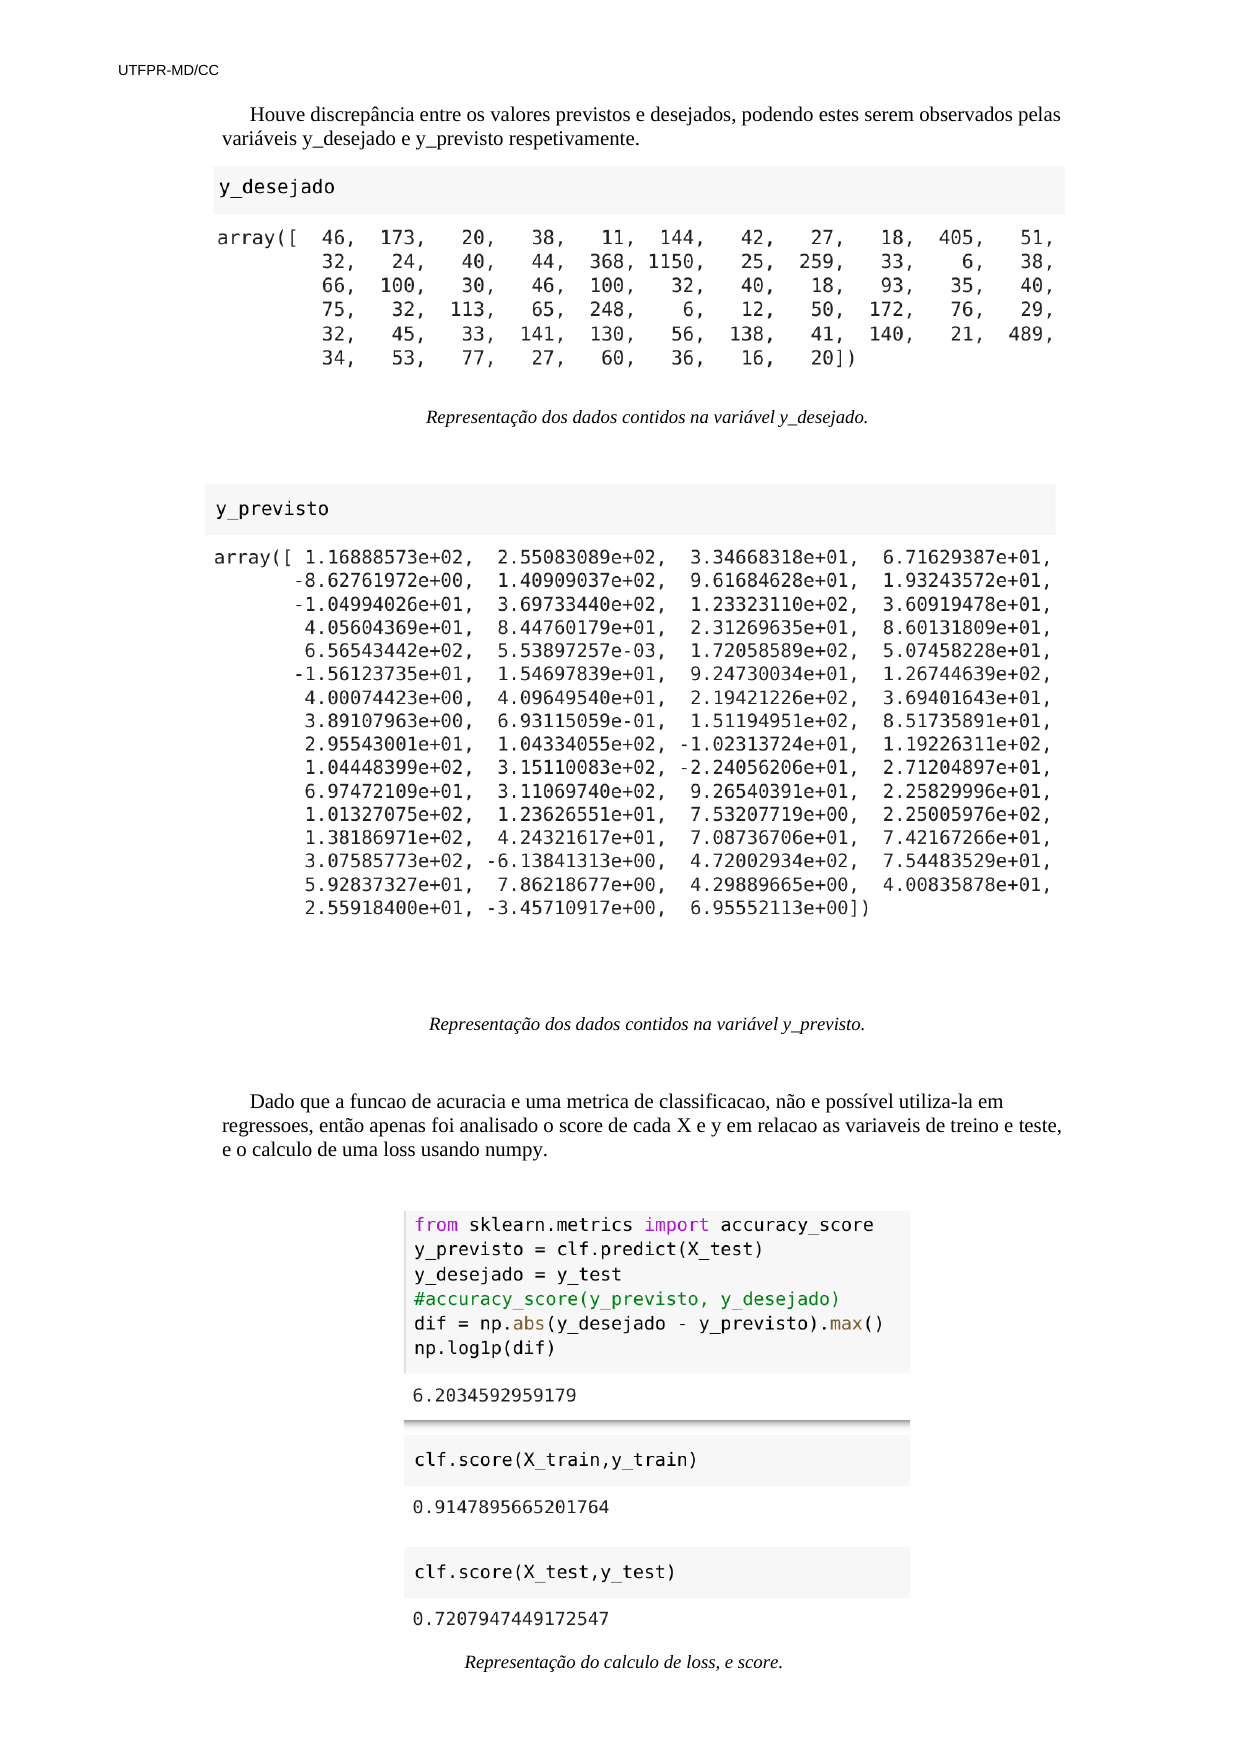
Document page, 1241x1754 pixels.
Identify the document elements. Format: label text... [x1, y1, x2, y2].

subtitle Representação dos dados contidos na variável y_desejado. [222, 205, 1073, 427]
subtitle Dado que a funcao de acuracia e uma metrica de classificacao, não e possível utiliza-la em regressoes, então apenas foi analisado o score de cada X e y em relacao as variaveis de treino e teste, e o calculo de uma loss usando numpy. [222, 1089, 1073, 1161]
subtitle Representação dos dados contidos na variável y_previsto. [222, 1013, 1073, 1034]
subtitle Representação do calculo de loss, e score. [174, 1651, 1073, 1672]
subtitle Houve discrepância entre os valores previstos e desejados, podendo estes serem observados pelas variáveis y_desejado e y_previsto respetivamente. [222, 102, 1073, 150]
picture [213, 166, 1065, 391]
picture [403, 1211, 911, 1642]
picture [204, 484, 1056, 958]
